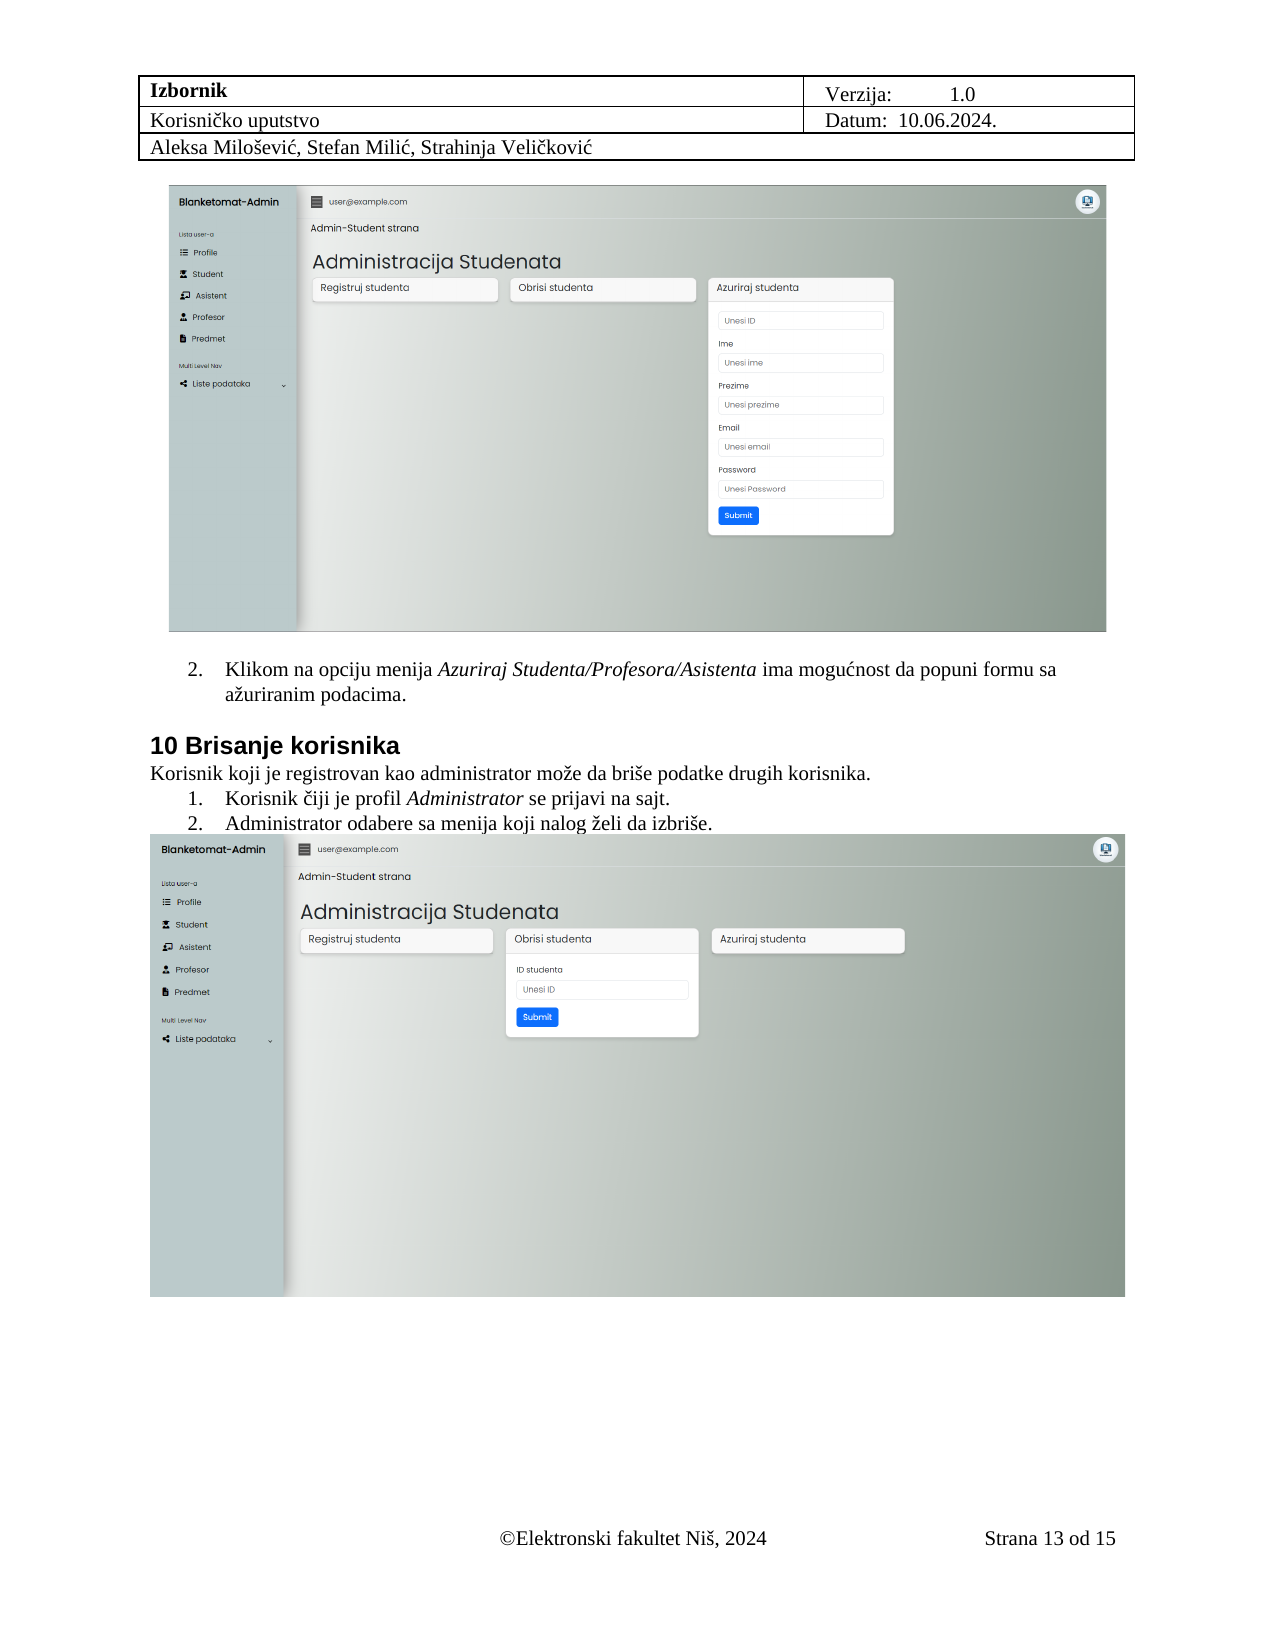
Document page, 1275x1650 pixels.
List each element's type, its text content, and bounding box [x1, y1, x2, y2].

picture [168, 185, 1107, 632]
list Klikom na opciju menija Azuriraj Studenta/Profesora/Asistenta ima mogućnost da popuni formu sa ažuriranim podacima. [187, 656, 1125, 706]
list Korisnik čiji je profil Administrator se prijavi na sajt. [187, 785, 1125, 810]
text 10 Brisanje korisnika [150, 731, 1125, 760]
list Administrator odabere sa menija koji nalog želi da izbriše. [187, 810, 1125, 834]
text Korisnik koji je registrovan kao administrator može da briše podatke drugih korisnika. [150, 760, 1125, 785]
picture [150, 834, 1125, 1297]
